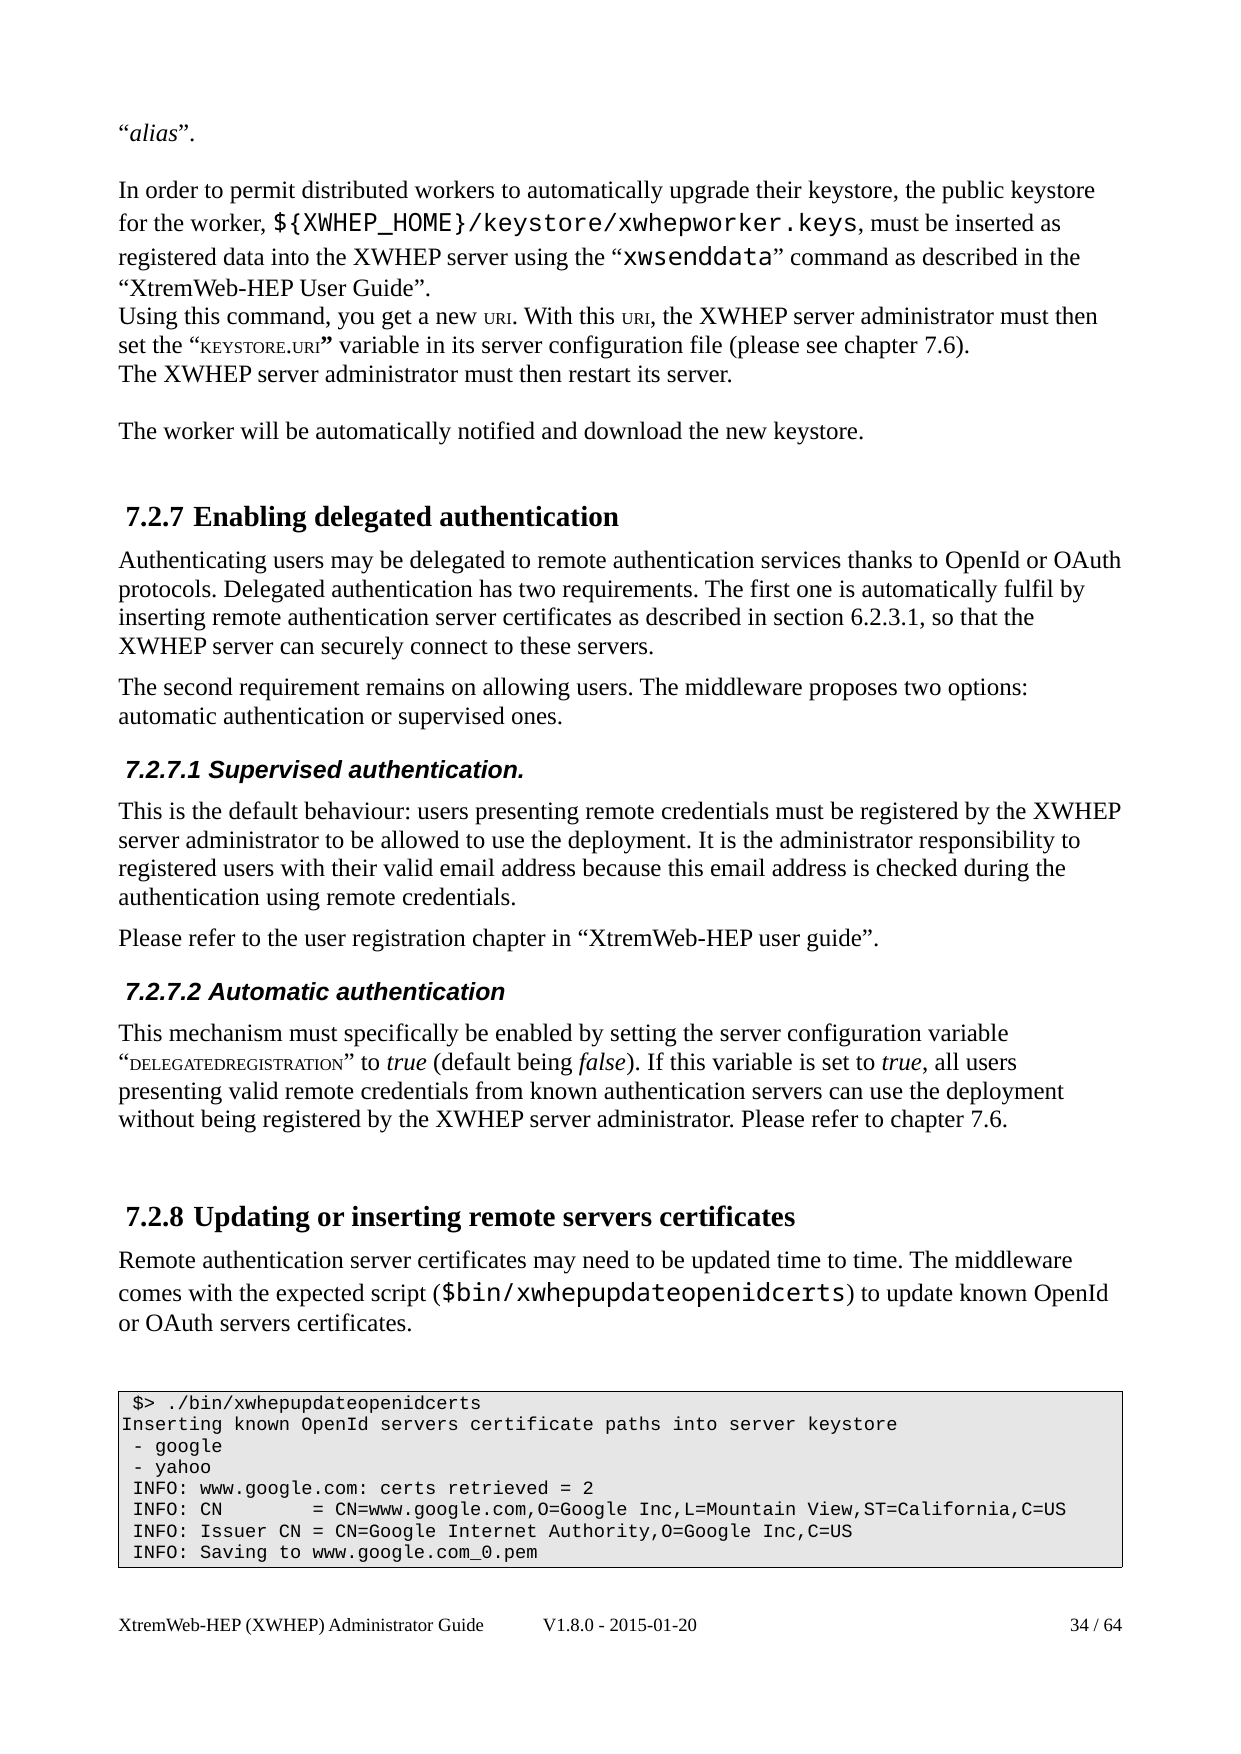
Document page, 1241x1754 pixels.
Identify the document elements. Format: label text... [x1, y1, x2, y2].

text $> ./bin/xwhepupdateopenidcerts [119, 1392, 1122, 1412]
subtitle Enabling delegated authentication [118, 499, 1122, 532]
text Remote authentication server certificates may need to be updated time to time. The middleware comes with the expected script ($bin/xwhepupdateopenidcerts) to update known OpenId or OAuth servers certificates. [118, 1246, 1122, 1337]
text Using this command, you get a new uri. With this uri, the XWHEP server administrator must then set the “keystore.uri” variable in its server configuration file (please see chapter 7.6). [118, 301, 1122, 359]
text The worker will be automatically notified and download the new keystore. [118, 416, 1122, 445]
subtitle Supervised authentication. [118, 755, 1122, 783]
text In order to permit distributed workers to automatically upgrade their keystore, the public keystore for the worker, ${XWHEP_HOME}/keystore/xwhepworker.keys, must be inserted as registered data into the XWHEP server using the “xwsenddata” command as described in the “XtremWeb-HEP User Guide”. [118, 176, 1122, 301]
text This is the default behaviour: users presenting remote credentials must be registered by the XWHEP server administrator to be allowed to use the deployment. It is the administrator responsibility to registered users with their valid email address because this email address is checked during the authentication using remote credentials. [118, 796, 1122, 911]
text INFO: Saving to www.google.com_0.pem [119, 1540, 1122, 1567]
text INFO: www.google.com: certs retrieved = 2 [119, 1476, 1122, 1497]
text INFO: Issuer CN = CN=Google Internet Authority,O=Google Inc,C=US [119, 1518, 1122, 1540]
text INFO: CN = CN=www.google.com,O=Google Inc,L=Mountain View,ST=California,C=US [119, 1497, 1122, 1518]
text - google [119, 1433, 1122, 1455]
text The XWHEP server administrator must then restart its server. [118, 359, 1122, 388]
text - yahoo [119, 1455, 1122, 1476]
text The second requirement remains on allowing users. The middleware proposes two options: automatic authentication or supervised ones. [118, 672, 1122, 730]
text Inserting known OpenId servers certificate paths into server keystore [119, 1412, 1122, 1433]
text Authenticating users may be delegated to remote authentication services thanks to OpenId or OAuth protocols. Delegated authentication has two requirements. The first one is automatically fulfil by inserting remote authentication server certificates as described in section 6.2.3.1, so that the XWHEP server can securely connect to these servers. [118, 545, 1122, 660]
text “alias”. [118, 118, 1122, 147]
text Please refer to the user registration chapter in “XtremWeb-HEP user guide”. [118, 923, 1122, 952]
subtitle Automatic authentication [118, 977, 1122, 1006]
subtitle Updating or inserting remote servers certificates [118, 1199, 1122, 1233]
text This mechanism must specifically be enabled by setting the server configuration variable “delegatedregistration” to true (default being false). If this variable is set to true, all users presenting valid remote credentials from known authentication servers can use the deployment without being registered by the XWHEP server administrator. Please refer to chapter 7.6. [118, 1018, 1122, 1133]
